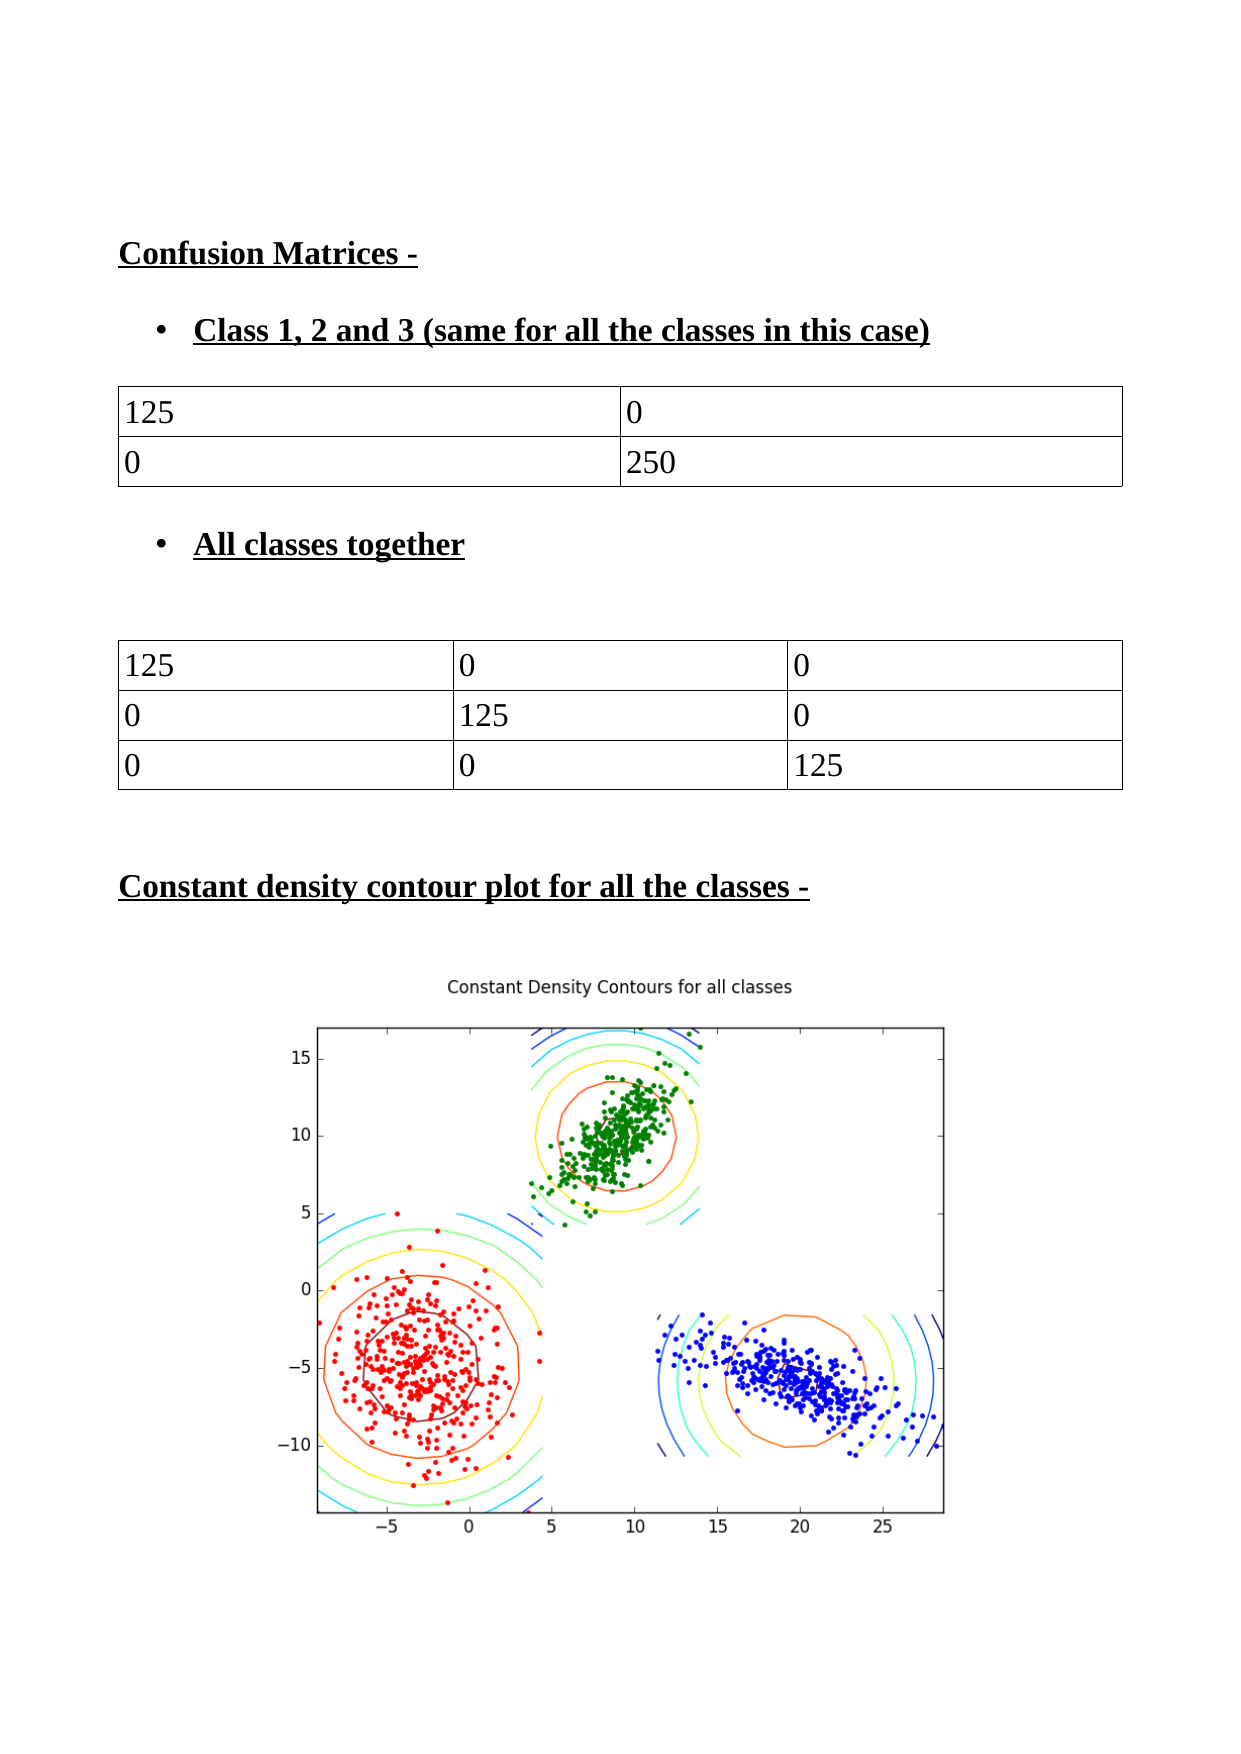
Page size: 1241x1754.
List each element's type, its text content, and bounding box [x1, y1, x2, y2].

table_cell 0 [788, 691, 1122, 739]
table_cell 0 [119, 437, 620, 486]
table_header 0 [788, 641, 1122, 689]
text Confusion Matrices - [118, 233, 1122, 271]
table_cell 125 [454, 691, 787, 739]
table_cell 250 [621, 437, 1122, 486]
table_cell 0 [454, 741, 787, 789]
table_cell 0 [119, 741, 453, 789]
list Class 1, 2 and 3 (same for all the classes in this case) [156, 310, 1122, 348]
text Constant density contour plot for all the classes - [118, 866, 1122, 904]
table_cell 0 [119, 691, 453, 739]
picture [216, 968, 1024, 1573]
table_header 0 [621, 387, 1122, 436]
table_header 125 [119, 641, 453, 689]
table_cell 125 [788, 741, 1122, 789]
table_header 0 [454, 641, 787, 689]
list All classes together [156, 525, 1122, 563]
table_header 125 [119, 387, 620, 436]
